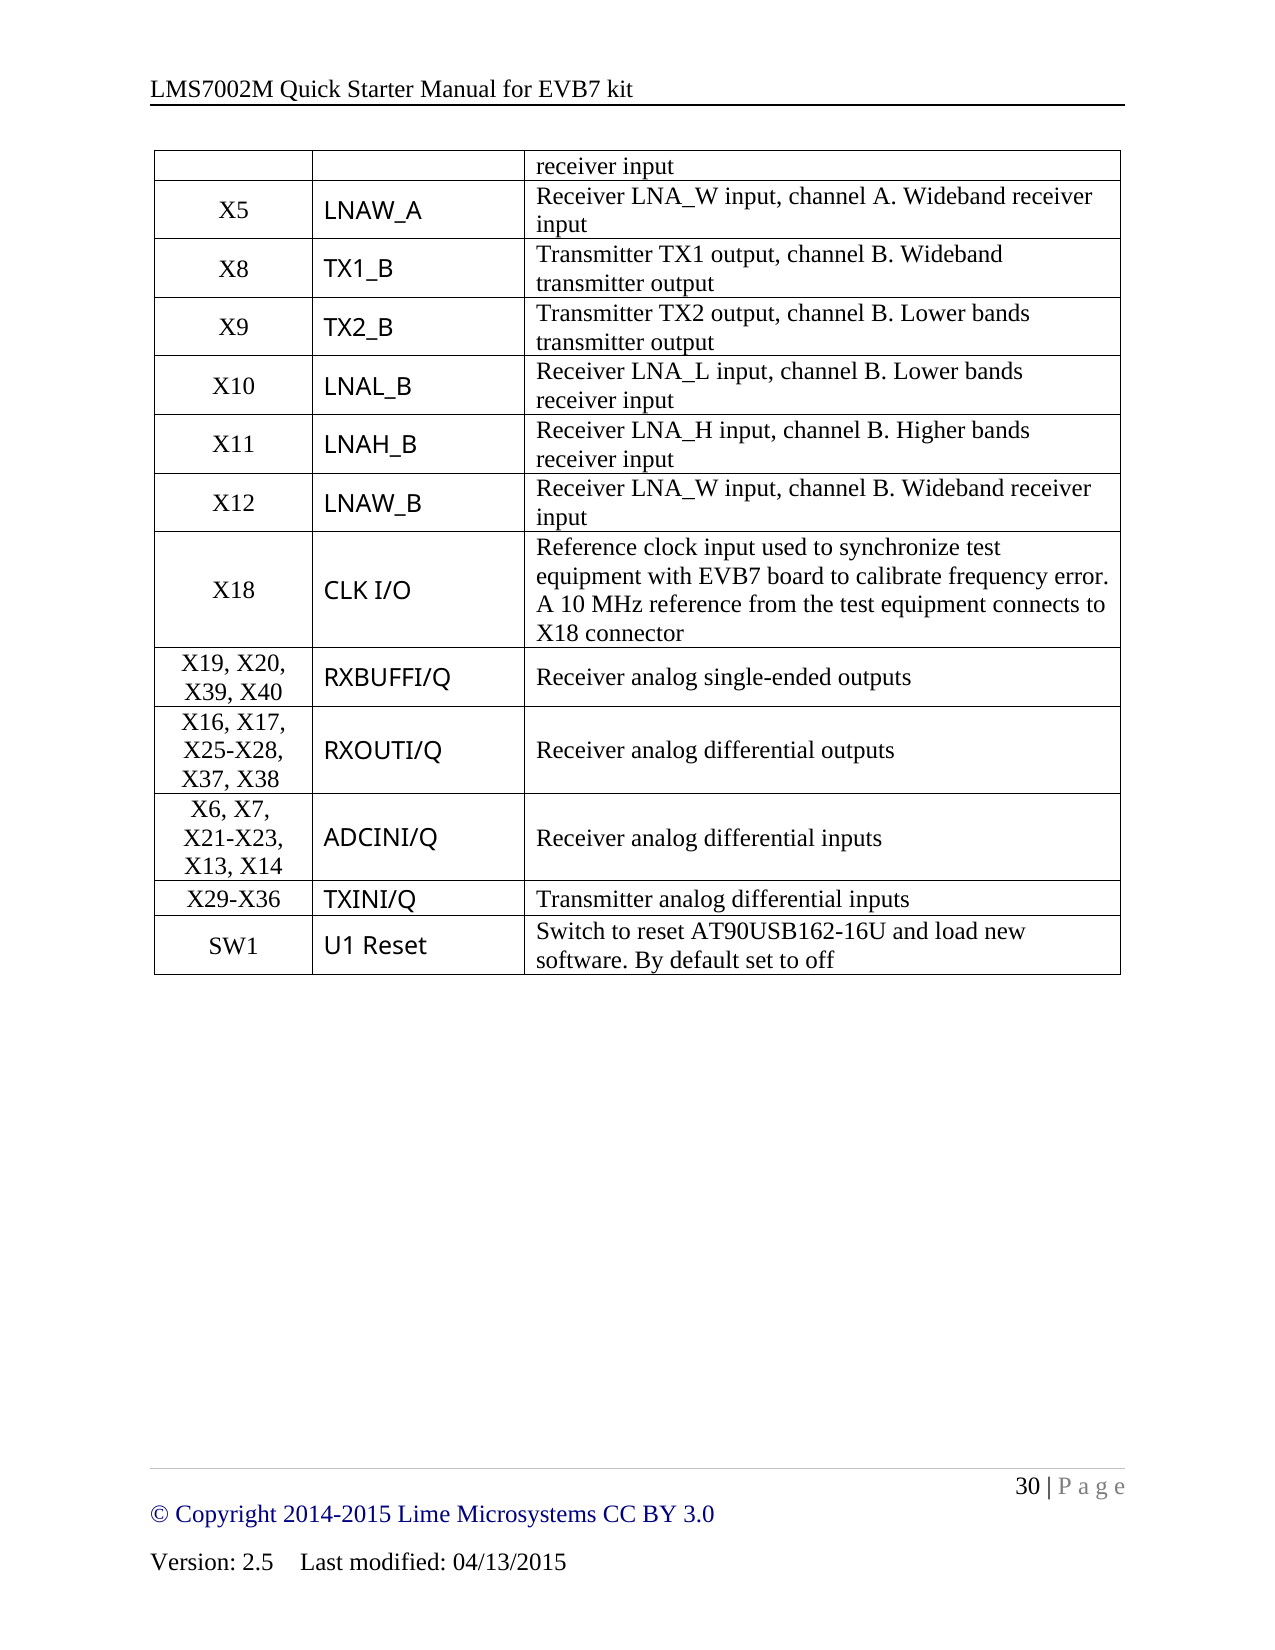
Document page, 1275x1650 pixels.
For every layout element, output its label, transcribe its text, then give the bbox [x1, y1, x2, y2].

table_cell X29-X36 [155, 881, 312, 915]
table_cell Transmitter analog differential inputs [525, 881, 1120, 915]
table_cell X11 [155, 415, 312, 472]
table_cell TX2_B [313, 298, 524, 355]
table_cell Receiver analog differential outputs [525, 707, 1120, 793]
table_cell U1 Reset [313, 916, 524, 974]
table_cell LNAW_B [313, 474, 524, 531]
table_cell Receiver LNA_H input, channel B. Higher bands receiver input [525, 415, 1120, 472]
table_cell RXBUFFI/Q [313, 648, 524, 706]
table_cell Receiver LNA_W input, channel B. Wideband receiver input [525, 474, 1120, 531]
table_cell Receiver analog single-ended outputs [525, 648, 1120, 706]
table_cell receiver input [525, 151, 1120, 180]
table_cell X10 [155, 356, 312, 414]
table_cell X8 [155, 239, 312, 297]
table_cell Transmitter TX2 output, channel B. Lower bands transmitter output [525, 298, 1120, 355]
table_cell X12 [155, 474, 312, 531]
table_cell Receiver LNA_W input, channel A. Wideband receiver input [525, 181, 1120, 238]
table_cell [313, 151, 524, 180]
table_cell Switch to reset AT90USB162-16U and load new software. By default set to off [525, 916, 1120, 974]
table_cell X19, X20, X39, X40 [155, 648, 312, 706]
table_cell Reference clock input used to synchronize test equipment with EVB7 board to calibrate frequency error. A 10 MHz reference from the test equipment connects to X18 connector [525, 532, 1120, 647]
table_cell LNAH_B [313, 415, 524, 472]
table_cell ADCINI/Q [313, 794, 524, 880]
table_cell X16, X17, X25-X28, X37, X38 [155, 707, 312, 793]
table_cell X5 [155, 181, 312, 238]
table_cell LNAW_A [313, 181, 524, 238]
table_cell X6, X7, X21-X23, X13, X14 [155, 794, 312, 880]
table_cell X9 [155, 298, 312, 355]
table_cell X18 [155, 532, 312, 647]
table_cell CLK I/O [313, 532, 524, 647]
table_cell RXOUTI/Q [313, 707, 524, 793]
table_cell Receiver analog differential inputs [525, 794, 1120, 880]
table_cell TXINI/Q [313, 881, 524, 915]
table_cell [155, 151, 312, 180]
table_cell Receiver LNA_L input, channel B. Lower bands receiver input [525, 356, 1120, 414]
table_cell LNAL_B [313, 356, 524, 414]
table_cell SW1 [155, 916, 312, 974]
table_cell Transmitter TX1 output, channel B. Wideband transmitter output [525, 239, 1120, 297]
table_cell TX1_B [313, 239, 524, 297]
